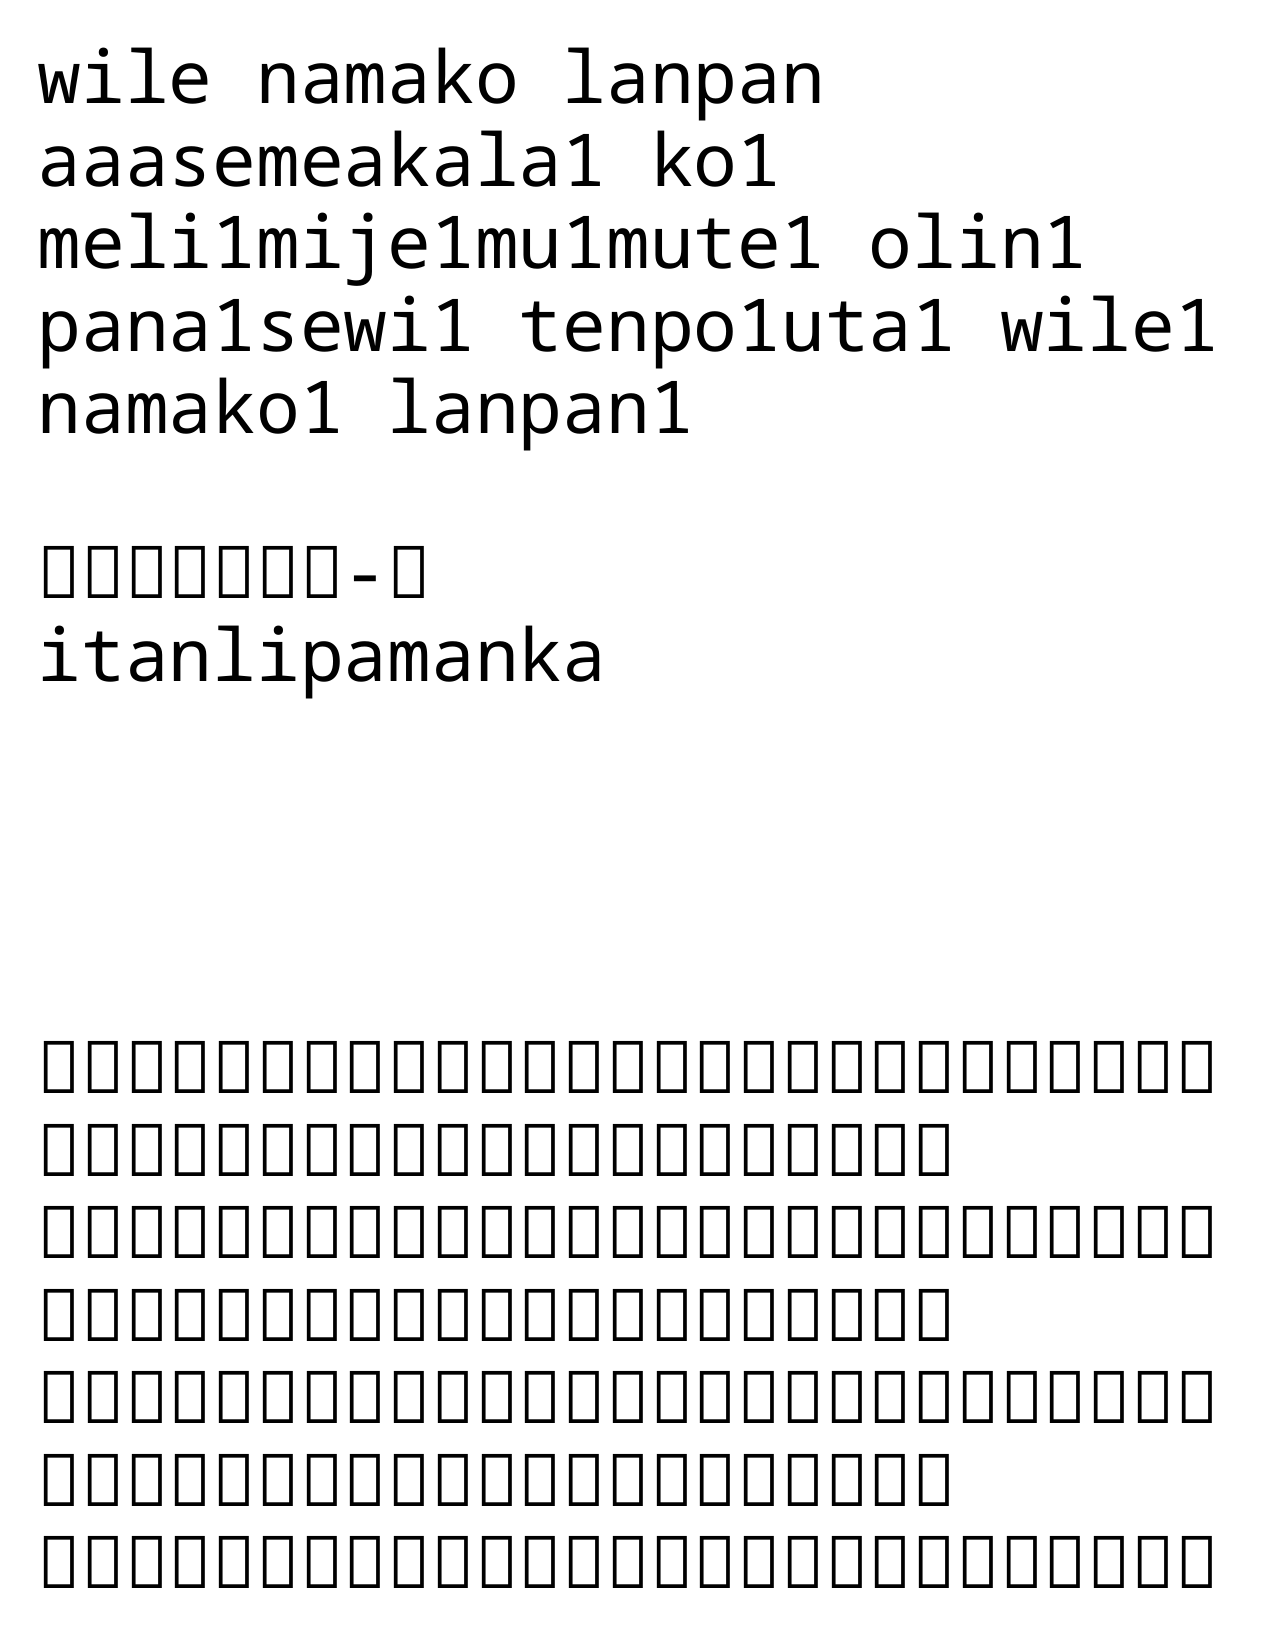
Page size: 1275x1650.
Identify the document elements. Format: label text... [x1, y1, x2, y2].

text 󱤠󱦕󱤡󱤢󱦕󱤣󱤤󱦕󱤥󱤦󱦕󱤧󱤨󱦕󱤩󱤪󱦕󱤫󱤬󱦕󱤭󱤮󱦕󱤯󱤰󱦕󱤱󱤲󱦕󱤳󱤴󱦕󱤵󱤶󱦕󱤷󱤸󱦕󱤹󱤺󱦕󱤻󱤼󱦕󱤽󱤾󱦕󱤿 [37, 1192, 1237, 1357]
text 󱤀󱦕󱤁󱤂󱦕󱤃󱤄󱦕󱤅󱤆󱦕󱤇󱤈󱦕󱤉󱤊󱦕󱤋󱤌󱦕󱤍󱤎󱦕󱤏󱤐󱦕󱤑󱤒󱦕󱤓󱤔󱦕󱤕󱤖󱦕󱤗󱤘󱦕󱤙󱤚󱦕󱤛󱤜󱦕󱤝󱤞󱦕󱤟 [37, 1027, 1237, 1192]
text 󱥠󱦕󱥡󱥢󱦕󱥣󱥤󱦕󱥥󱥦󱦕󱥧󱥨󱦕󱥩󱥪󱦕󱥫󱥬󱦕󱥭󱥮󱦕󱥯󱥰󱦕󱥱 [37, 1522, 1237, 1605]
text wile namako lanpan [37, 37, 1237, 120]
text 󱥎󱦖󱤴󱤡󱤄󱤧󱥔-󱤼 itan󱤳󱤞󱤞︀lipamanka [312, 647, 333, 676]
text 󱥎󱦖󱤴󱤡󱤄󱤧󱥔-󱤼 itan󱤳󱤞󱤞︀lipamanka [37, 532, 1237, 697]
text 󱥀󱦕󱥁󱥂󱦕󱥃󱥄󱦕󱥅󱥆󱦕󱥇󱥈󱦕󱥉󱥊󱦕󱥋󱥌󱦕󱥍󱥎󱦕󱥏󱥐󱦕󱥑󱥒󱦕󱥓󱥔󱦕󱥕󱥖󱦕󱥗󱥘󱦕󱥙󱥚󱦕󱥛󱥜󱦕󱥝󱥞󱦕󱥟 [37, 1357, 1237, 1522]
text aaasemeakala1 ko1 meli1mije1mu1mute1 olin1 pana1sewi1 tenpo1uta1 wile1 namako1 lanpan1 [37, 120, 1237, 450]
